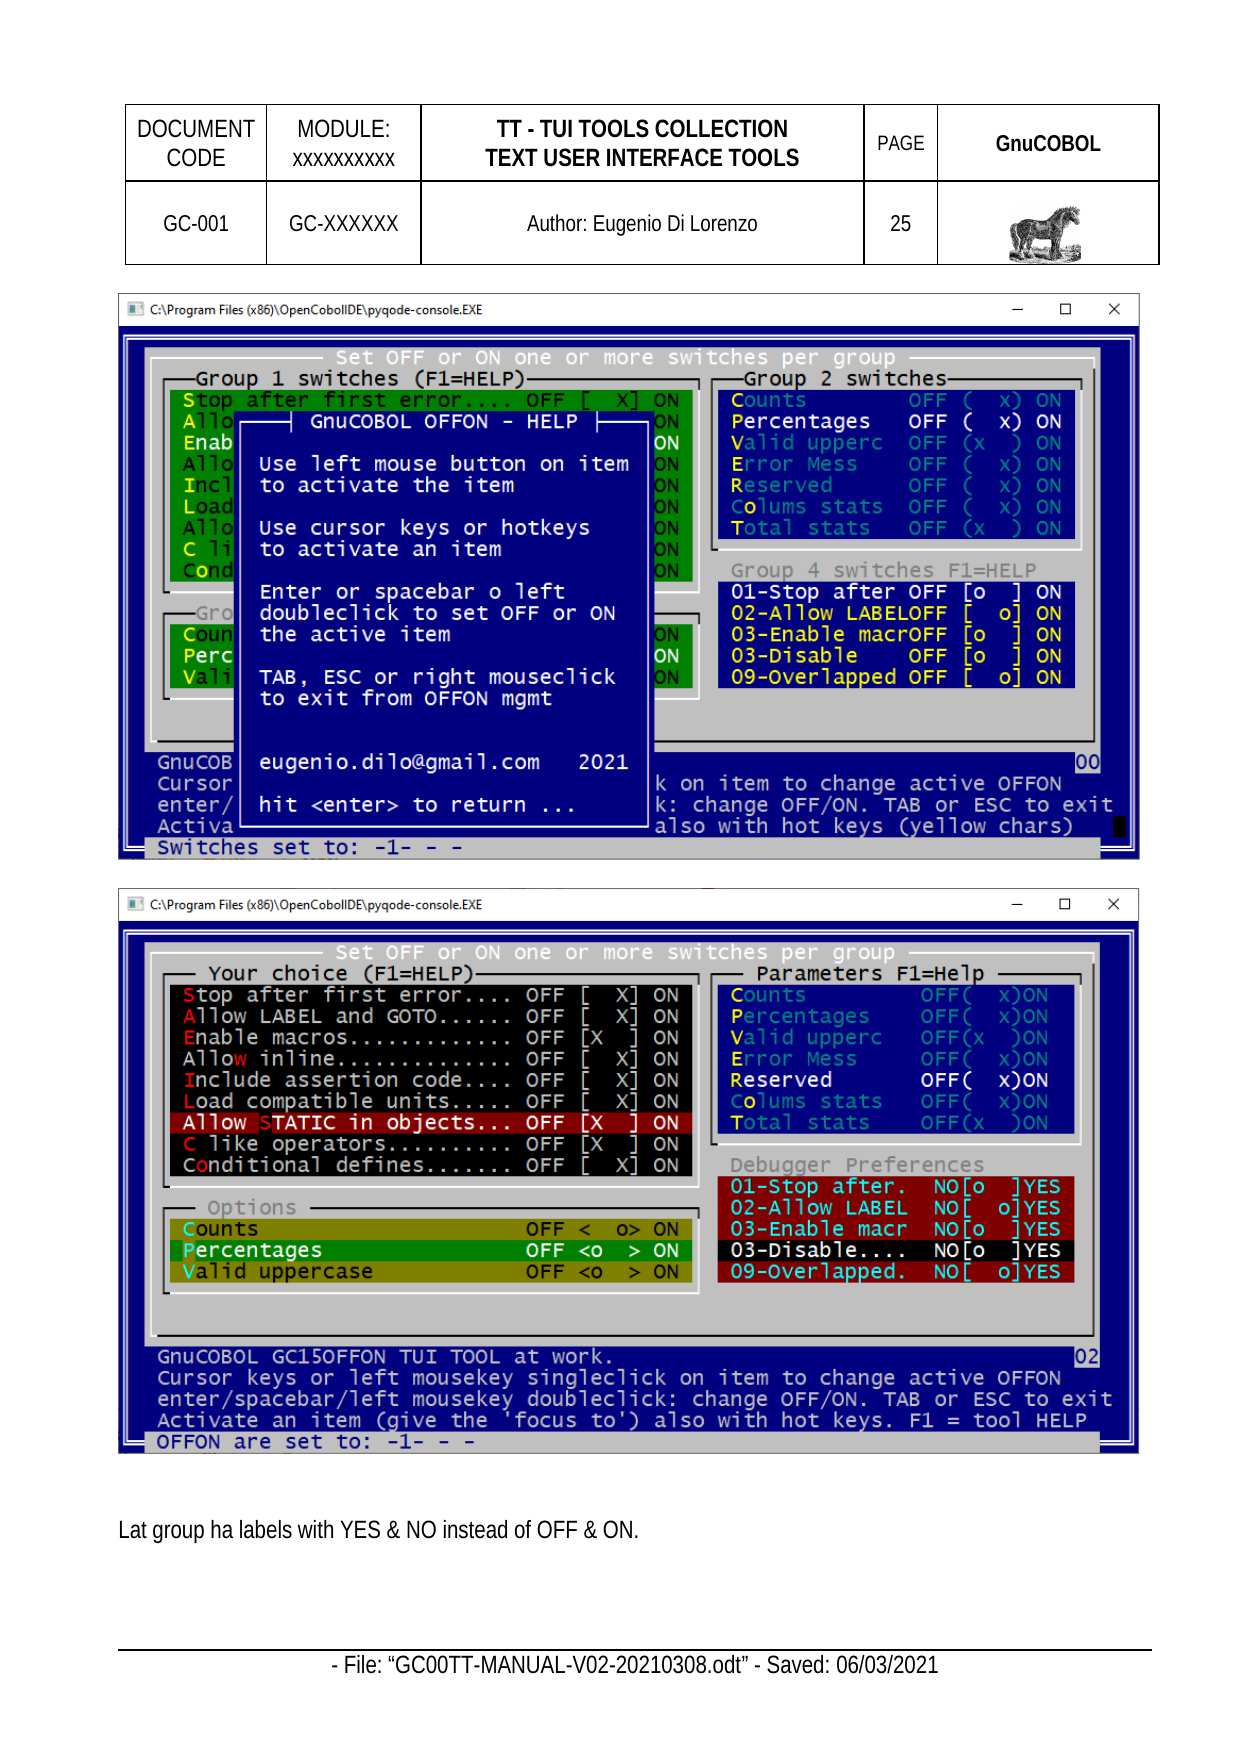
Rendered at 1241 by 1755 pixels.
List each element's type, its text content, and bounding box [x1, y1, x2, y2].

text Lat group ha labels with YES & NO instead of OFF & ON. [118, 1515, 1152, 1543]
